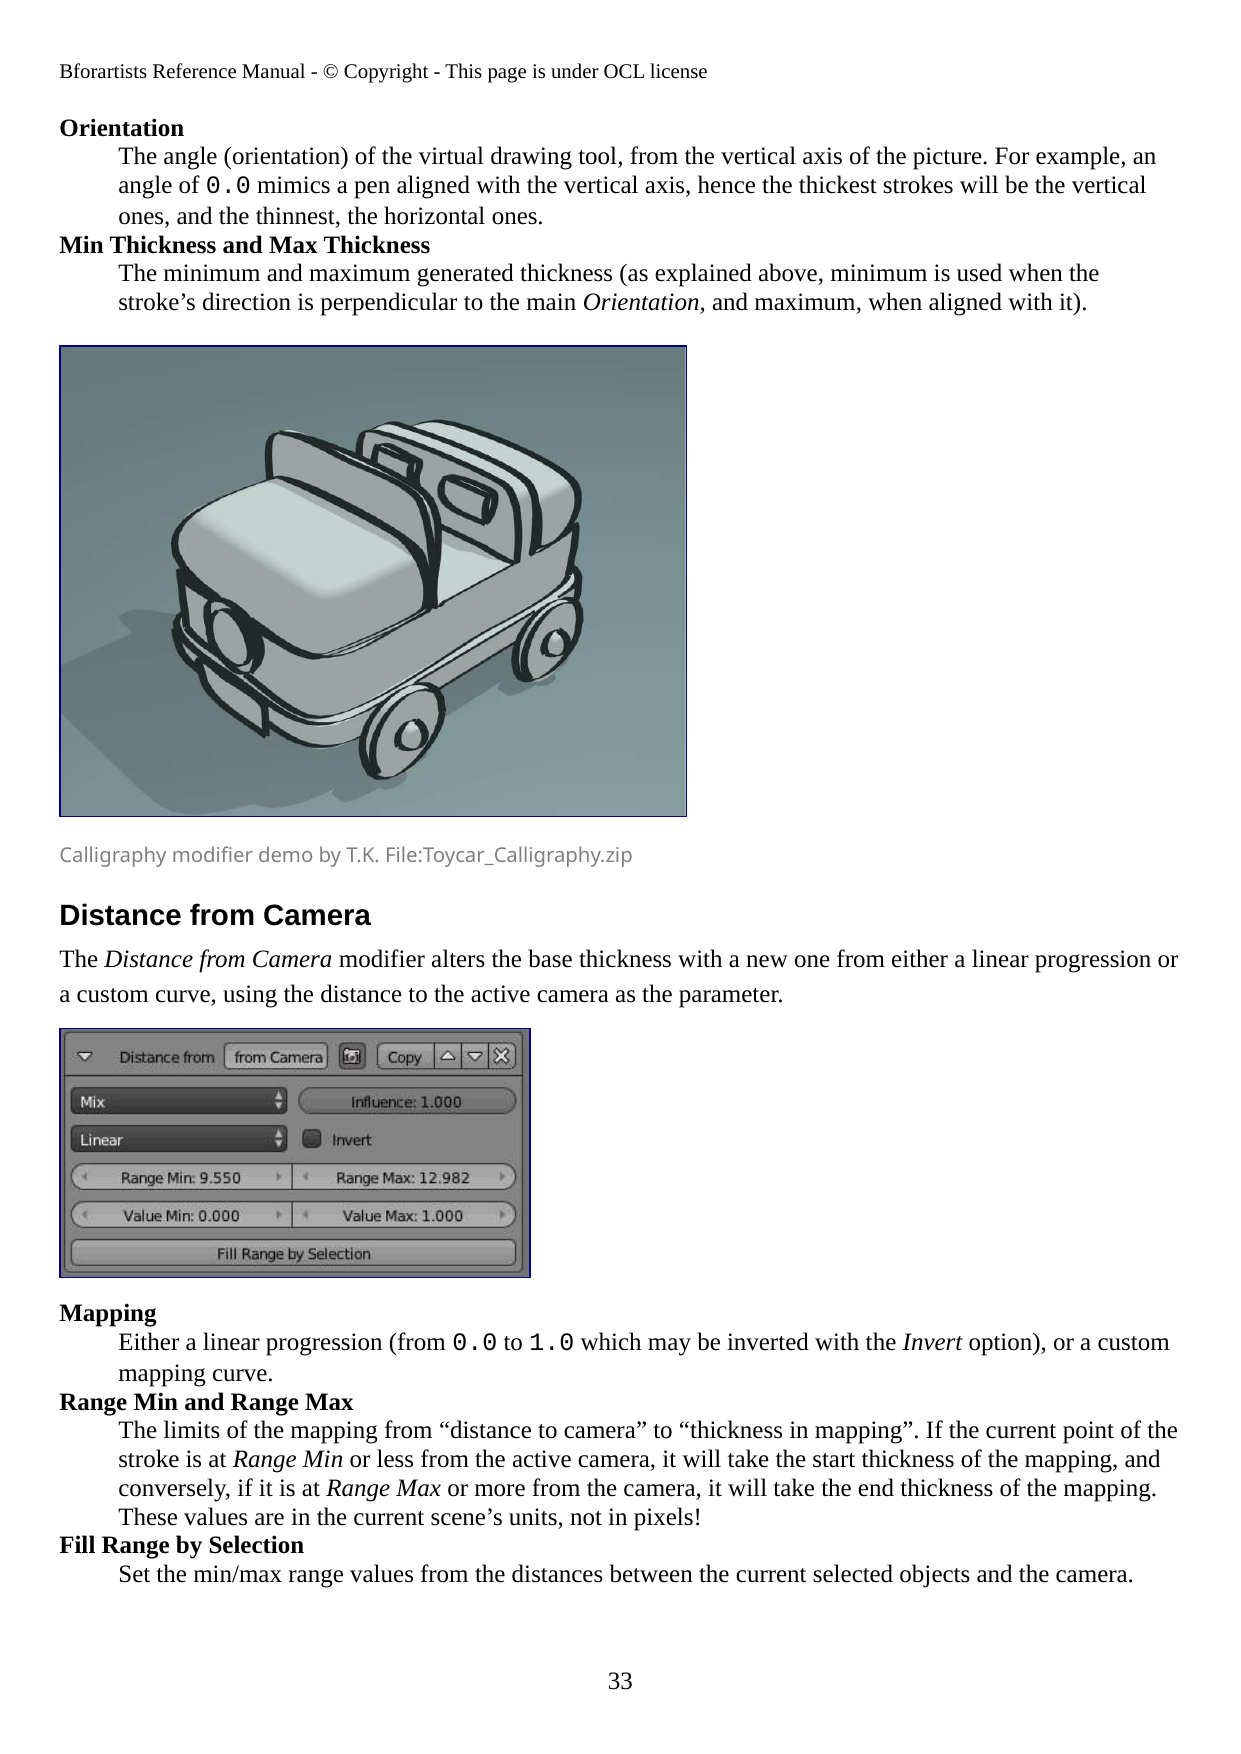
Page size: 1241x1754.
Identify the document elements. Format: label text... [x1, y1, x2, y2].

picture [61, 1029, 529, 1277]
subtitle Orientation [59, 113, 1181, 141]
text Calligraphy modifier demo by T.K. File:Toycar_Calligraphy.zip [59, 837, 1181, 869]
list Either a linear progression (from 0.0 to 1.0 which may be inverted with the Invert option), or a custom mapping curve. [118, 1327, 1181, 1387]
picture [61, 347, 686, 816]
list The limits of the mapping from “distance to camera” to “thickness in mapping”. If the current point of the stroke is at Range Min or less from the active camera, it will take the start thickness of the mapping, and conversely, if it is at Range Max or more from the camera, it will take the end thickness of the mapping. These values are in the current scene’s units, not in pixels! [118, 1415, 1181, 1530]
subtitle Distance from Camera [59, 898, 1181, 932]
subtitle Range Min and Range Max [59, 1387, 1181, 1415]
subtitle Mapping [59, 1298, 1181, 1327]
subtitle Fill Range by Selection [59, 1530, 1181, 1559]
list The angle (orientation) of the virtual drawing tool, from the vertical axis of the picture. For example, an angle of 0.0 mimics a pen aligned with the vertical axis, hence the thickest strokes will be the vertical ones, and the thinnest, the horizontal ones. [118, 141, 1181, 230]
text The Distance from Camera modifier alters the base thickness with a new one from either a linear progression or a custom curve, using the distance to the active camera as the parameter. [59, 944, 1181, 1007]
subtitle Min Thickness and Max Thickness [59, 230, 1181, 258]
list The minimum and maximum generated thickness (as explained above, minimum is used when the stroke’s direction is perpendicular to the main Orientation, and maximum, when aligned with it). [118, 258, 1181, 316]
list Set the min/max range values from the distances between the current selected objects and the camera. [118, 1559, 1181, 1588]
